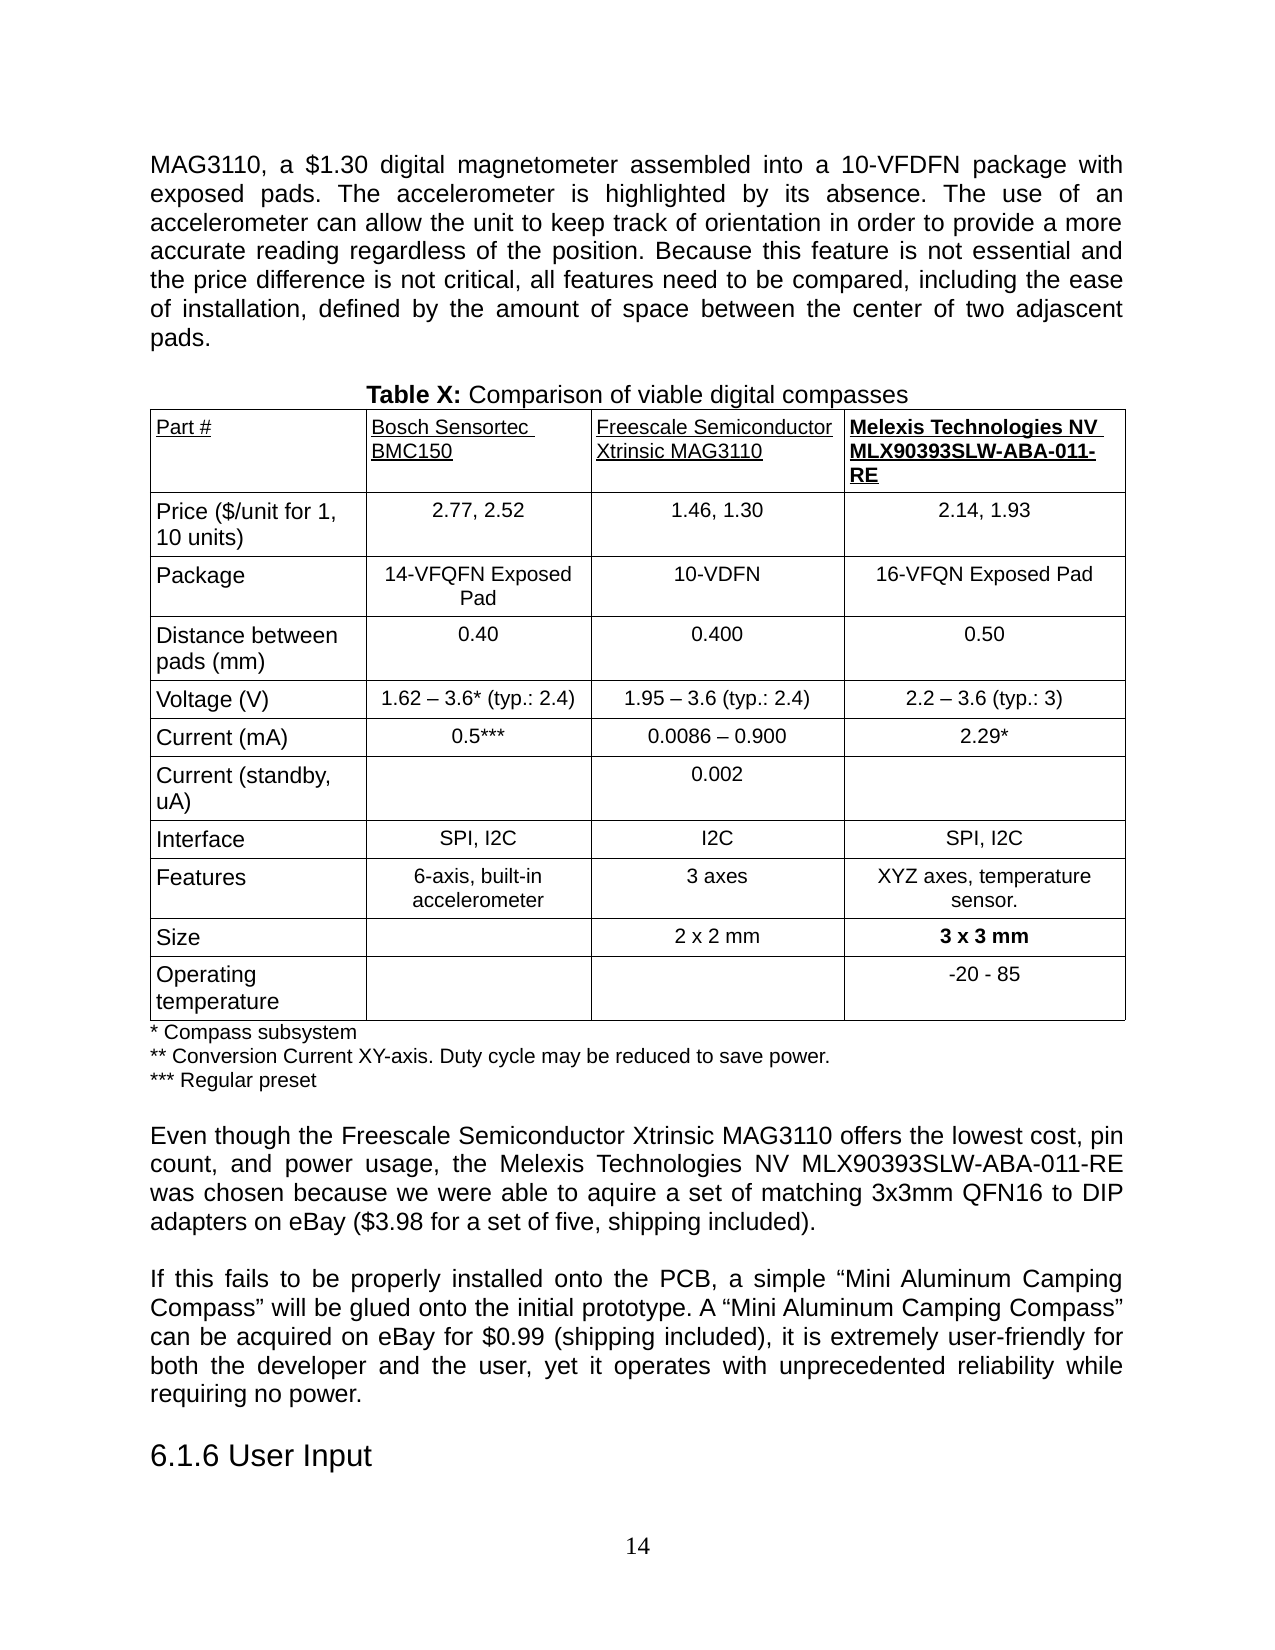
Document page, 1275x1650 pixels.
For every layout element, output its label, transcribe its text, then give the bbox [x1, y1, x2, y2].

table_cell 0.5*** [367, 719, 591, 756]
text *** Regular preset [150, 1068, 1125, 1092]
table_cell 14-VFQFN Exposed Pad [367, 557, 591, 616]
table_cell 1.46, 1.30 [592, 493, 844, 556]
table_cell -20 - 85 [845, 957, 1125, 1020]
table_cell XYZ axes, temperature sensor. [845, 859, 1125, 918]
table_cell 3 axes [592, 859, 844, 918]
table_header Part # [151, 410, 366, 492]
text If this fails to be properly installed onto the PCB, a simple “Mini Aluminum Camping Compass” will be glued onto the initial prototype. A “Mini Aluminum Camping Compass” can be acquired on eBay for $0.99 (shipping included), it is extremely user-friendly for both the developer and the user, yet it operates with unprecedented reliability while requiring no power. [150, 1264, 1125, 1408]
table_cell Current (mA) [151, 719, 366, 756]
table_cell [845, 757, 1125, 820]
table_cell 0.0086 – 0.900 [592, 719, 844, 756]
table_cell Distance between pads (mm) [151, 617, 366, 680]
table_header Freescale Semiconductor Xtrinsic MAG3110 [592, 410, 844, 492]
table_cell 2.2 – 3.6 (typ.: 3) [845, 681, 1125, 718]
table_cell Operating temperature [151, 957, 366, 1020]
table_cell 0.50 [845, 617, 1125, 680]
table_cell Package [151, 557, 366, 616]
table_cell Price ($/unit for 1, 10 units) [151, 493, 366, 556]
text 6.1.6 User Input [150, 1437, 1125, 1473]
table_cell Current (standby, uA) [151, 757, 366, 820]
table_cell Interface [151, 821, 366, 858]
table_cell 16-VFQN Exposed Pad [845, 557, 1125, 616]
table_cell I2C [592, 821, 844, 858]
text ** Conversion Current XY-axis. Duty cycle may be reduced to save power. [150, 1044, 1125, 1068]
table_cell 3 x 3 mm [845, 919, 1125, 956]
table_cell 1.95 – 3.6 (typ.: 2.4) [592, 681, 844, 718]
table_cell 2.29* [845, 719, 1125, 756]
table_cell 2 x 2 mm [592, 919, 844, 956]
table_cell [592, 957, 844, 1020]
table_cell Voltage (V) [151, 681, 366, 718]
table_cell SPI, I2C [367, 821, 591, 858]
table_header Bosch Sensortec BMC150 [367, 410, 591, 492]
text Even though the Freescale Semiconductor Xtrinsic MAG3110 offers the lowest cost, pin count, and power usage, the Melexis Technologies NV MLX90393SLW-ABA-011-RE was chosen because we were able to aquire a set of matching 3x3mm QFN16 to DIP adapters on eBay ($3.98 for a set of five, shipping included). [150, 1121, 1125, 1236]
table_cell [367, 757, 591, 820]
table_cell [367, 957, 591, 1020]
table_cell [367, 919, 591, 956]
text * Compass subsystem [150, 1021, 1125, 1044]
text MAG3110, a $1.30 digital magnetometer assembled into a 10-VFDFN package with exposed pads. The accelerometer is highlighted by its absence. The use of an accelerometer can allow the unit to keep track of orientation in order to provide a more accurate reading regardless of the position. Because this feature is not essential and the price difference is not critical, all features need to be compared, including the ease of installation, defined by the amount of space between the center of two adjascent pads. [150, 150, 1125, 351]
table_cell 2.14, 1.93 [845, 493, 1125, 556]
table_cell 1.62 – 3.6* (typ.: 2.4) [367, 681, 591, 718]
table_cell 10-VDFN [592, 557, 844, 616]
table_cell Features [151, 859, 366, 918]
table_cell SPI, I2C [845, 821, 1125, 858]
table_cell Size [151, 919, 366, 956]
table_cell 0.002 [592, 757, 844, 820]
table_header Melexis Technologies NV MLX90393SLW-ABA-011-RE [845, 410, 1125, 492]
table_cell 2.77, 2.52 [367, 493, 591, 556]
table_cell 6-axis, built-in accelerometer [367, 859, 591, 918]
text Table X: Comparison of viable digital compasses [150, 380, 1125, 409]
table_cell 0.40 [367, 617, 591, 680]
table_cell 0.400 [592, 617, 844, 680]
